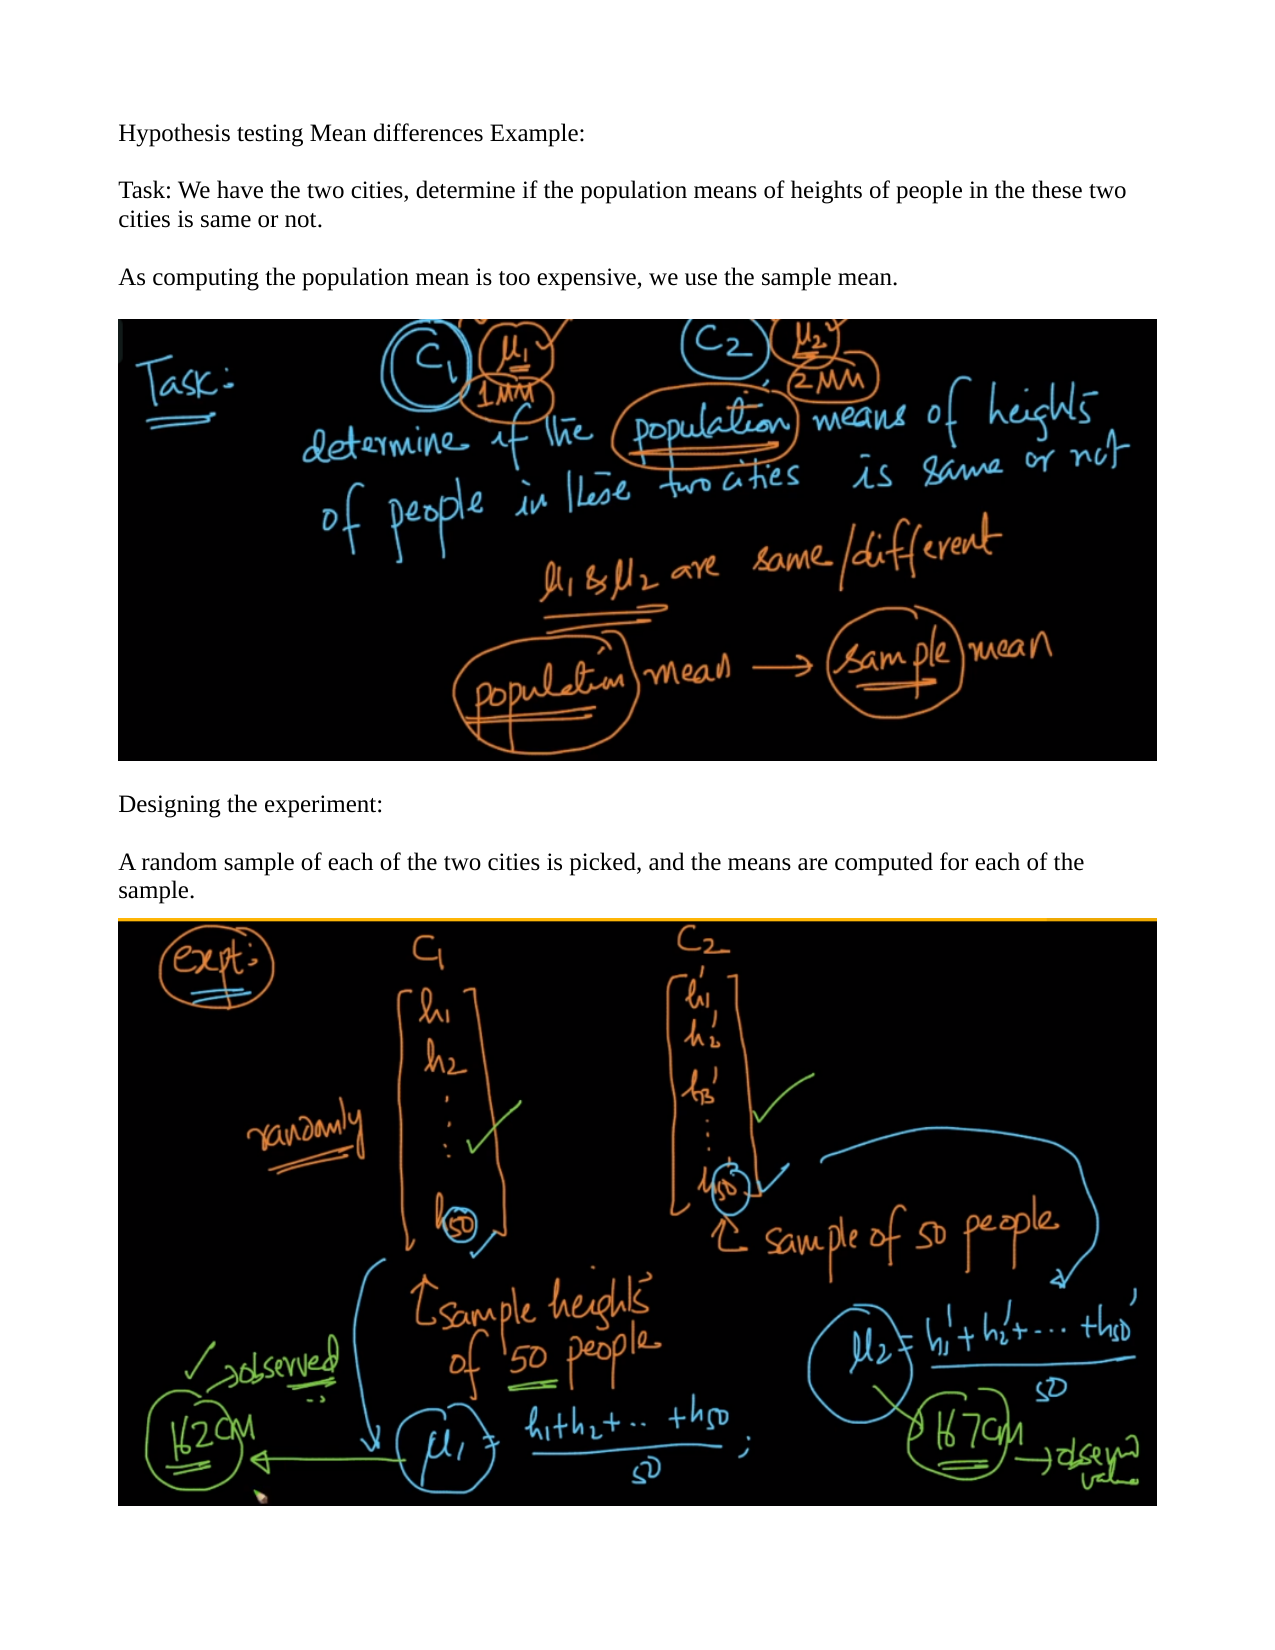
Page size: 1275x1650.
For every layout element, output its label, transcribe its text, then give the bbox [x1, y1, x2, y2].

picture [118, 319, 1157, 761]
text Task: We have the two cities, determine if the population means of heights of people in the these two cities is same or not. [118, 176, 1157, 233]
text As computing the population mean is too expensive, we use the sample mean. [118, 262, 1157, 291]
text A random sample of each of the two cities is picked, and the means are computed for each of the sample. [118, 847, 1157, 904]
text Designing the experiment: [118, 789, 1157, 818]
picture [118, 918, 1157, 1506]
text Hypothesis testing Mean differences Example: [118, 118, 1157, 147]
